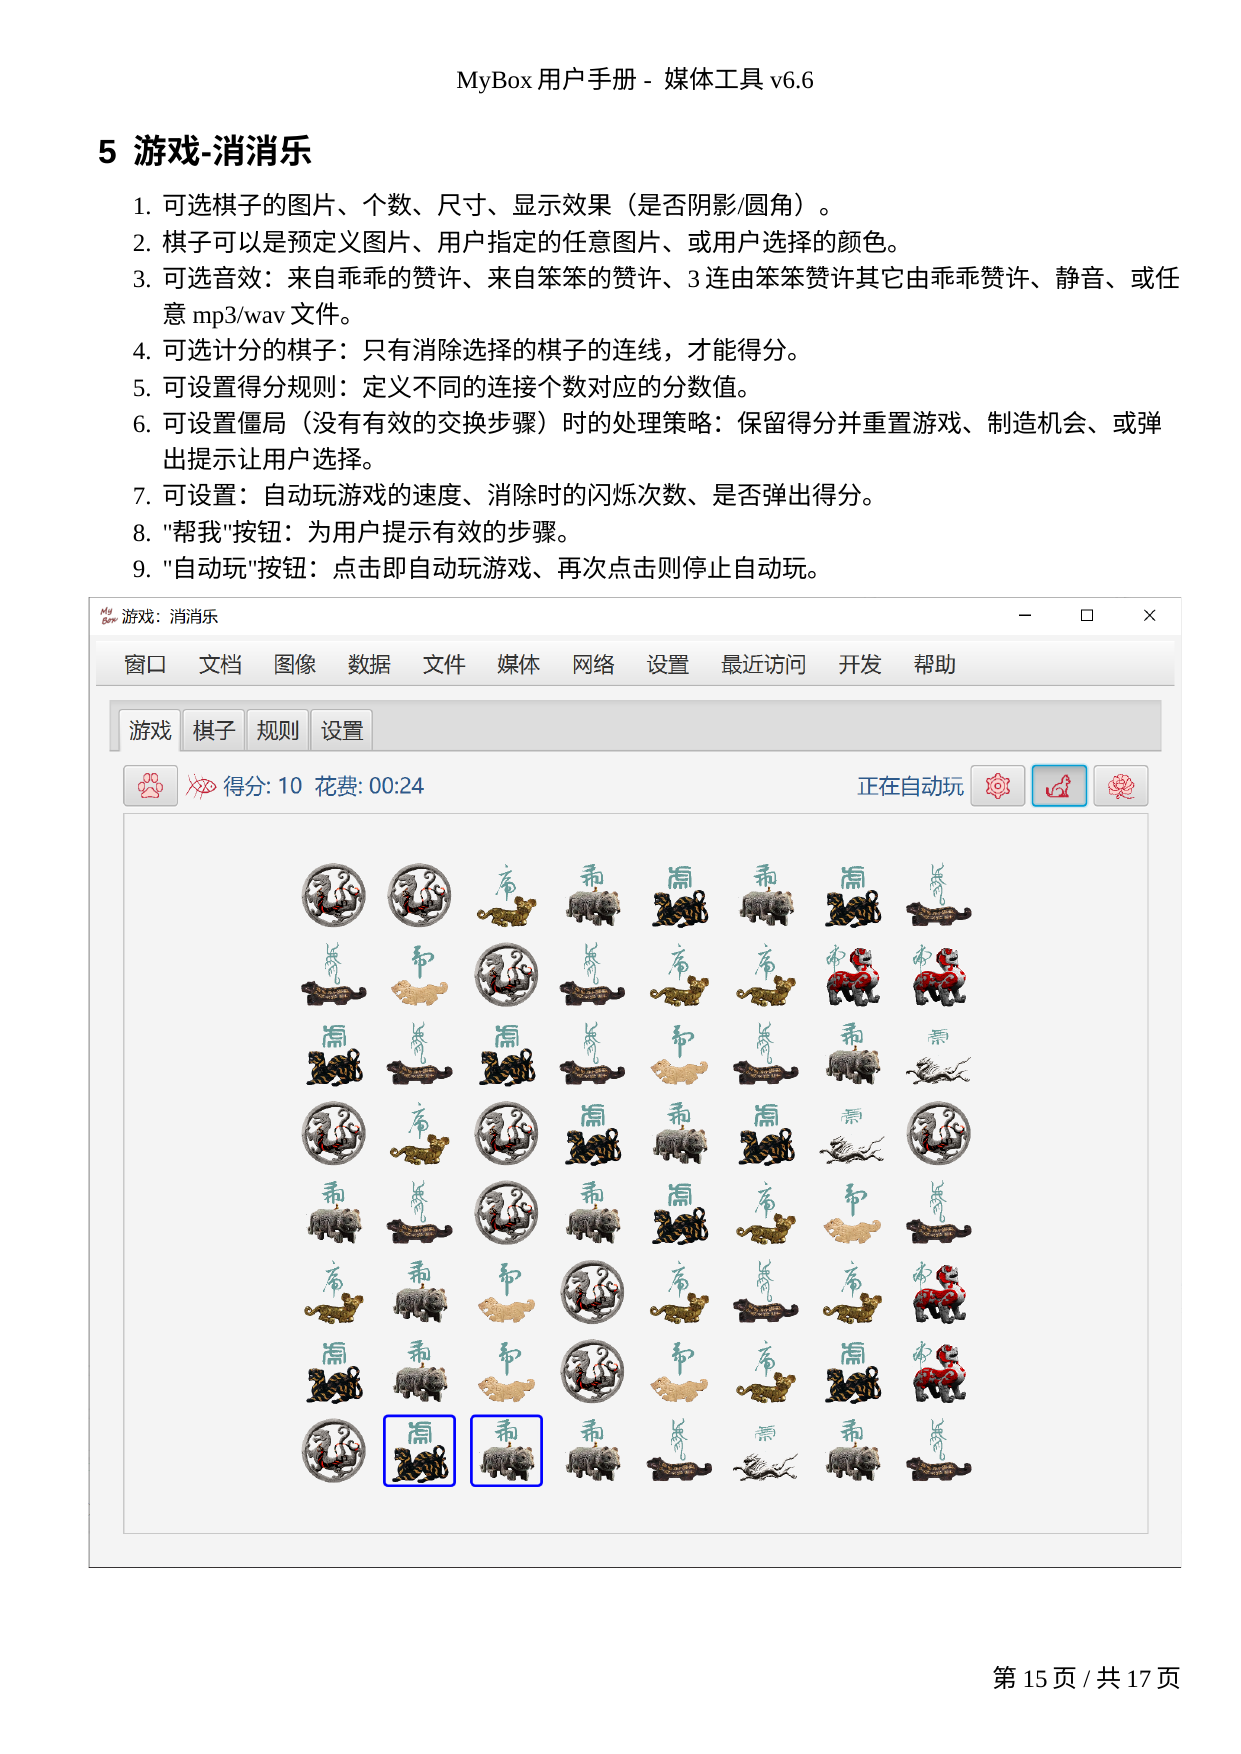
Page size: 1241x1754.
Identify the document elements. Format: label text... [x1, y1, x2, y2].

list "帮我"按钮：为用户提示有效的步骤。 [133, 512, 1181, 548]
list 可设置得分规则：定义不同的连接个数对应的分数值。 [133, 367, 1181, 403]
list 棋子可以是预定义图片、用户指定的任意图片、或用户选择的颜色。 [133, 222, 1181, 258]
subtitle 游戏-消消乐 [88, 125, 1181, 173]
list "自动玩"按钮：点击即自动玩游戏、再次点击则停止自动玩。 [133, 548, 1181, 584]
list 可选音效：来自乖乖的赞许、来自笨笨的赞许、3连由笨笨赞许其它由乖乖赞许、静音、或任意mp3/wav文件。 [133, 258, 1181, 331]
list 可选棋子的图片、个数、尺寸、显示效果（是否阴影/圆角）。 [133, 186, 1181, 222]
list 可设置：自动玩游戏的速度、消除时的闪烁次数、是否弹出得分。 [133, 476, 1181, 512]
list 可设置僵局（没有有效的交换步骤）时的处理策略：保留得分并重置游戏、制造机会、或弹出提示让用户选择。 [133, 403, 1181, 476]
picture [88, 597, 1182, 1568]
list 可选计分的棋子：只有消除选择的棋子的连线，才能得分。 [133, 331, 1181, 367]
